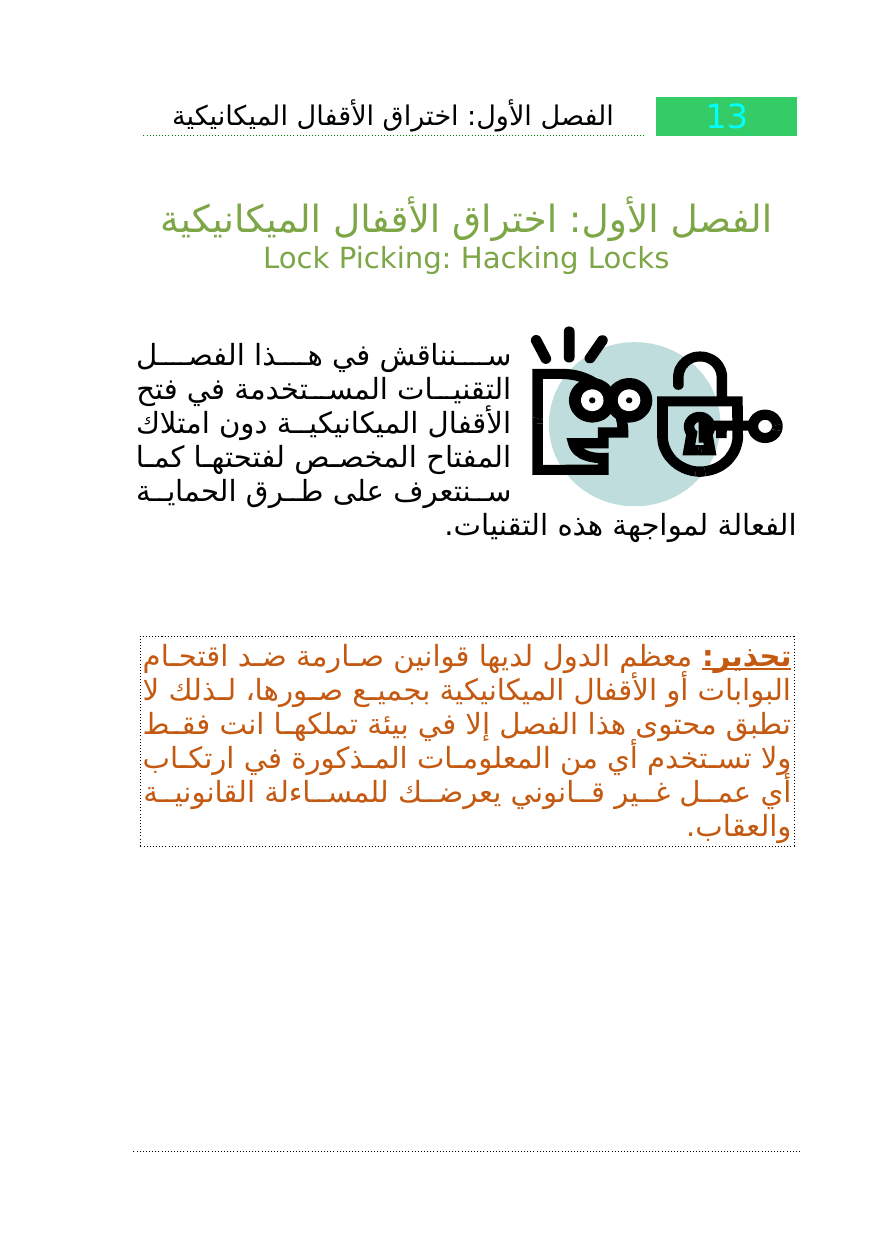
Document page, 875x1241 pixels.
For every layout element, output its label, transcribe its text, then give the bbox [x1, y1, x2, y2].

table_header تحذير: معظم الدول لديها قوانين صارمة ضد اقتحام البوابات أو الأقفال الميكانيكية بجميع صورها، لذلك لا تطبق محتوى هذا الفصل إلا في بيئة تملكها انت فقط ولا تستخدم أي من المعلومات المذكورة في ارتكاب أي عمل غير قانوني يعرضك للمساءلة القانونية والعقاب. [128, 636, 806, 846]
text Lock Picking: Hacking Locks [136, 242, 797, 276]
subtitle الفصل الأول: اختراق الأقفال الميكانيكية [136, 198, 797, 242]
text سنناقش في هذا الفصل التقنيات المستخدمة في فتح الأقفال الميكانيكية دون امتلاك المفتاح المخصص لفتحتها كما سنتعرف على طرق الحماية الفعالة لمواجهة هذه التقنيات. [136, 338, 797, 542]
